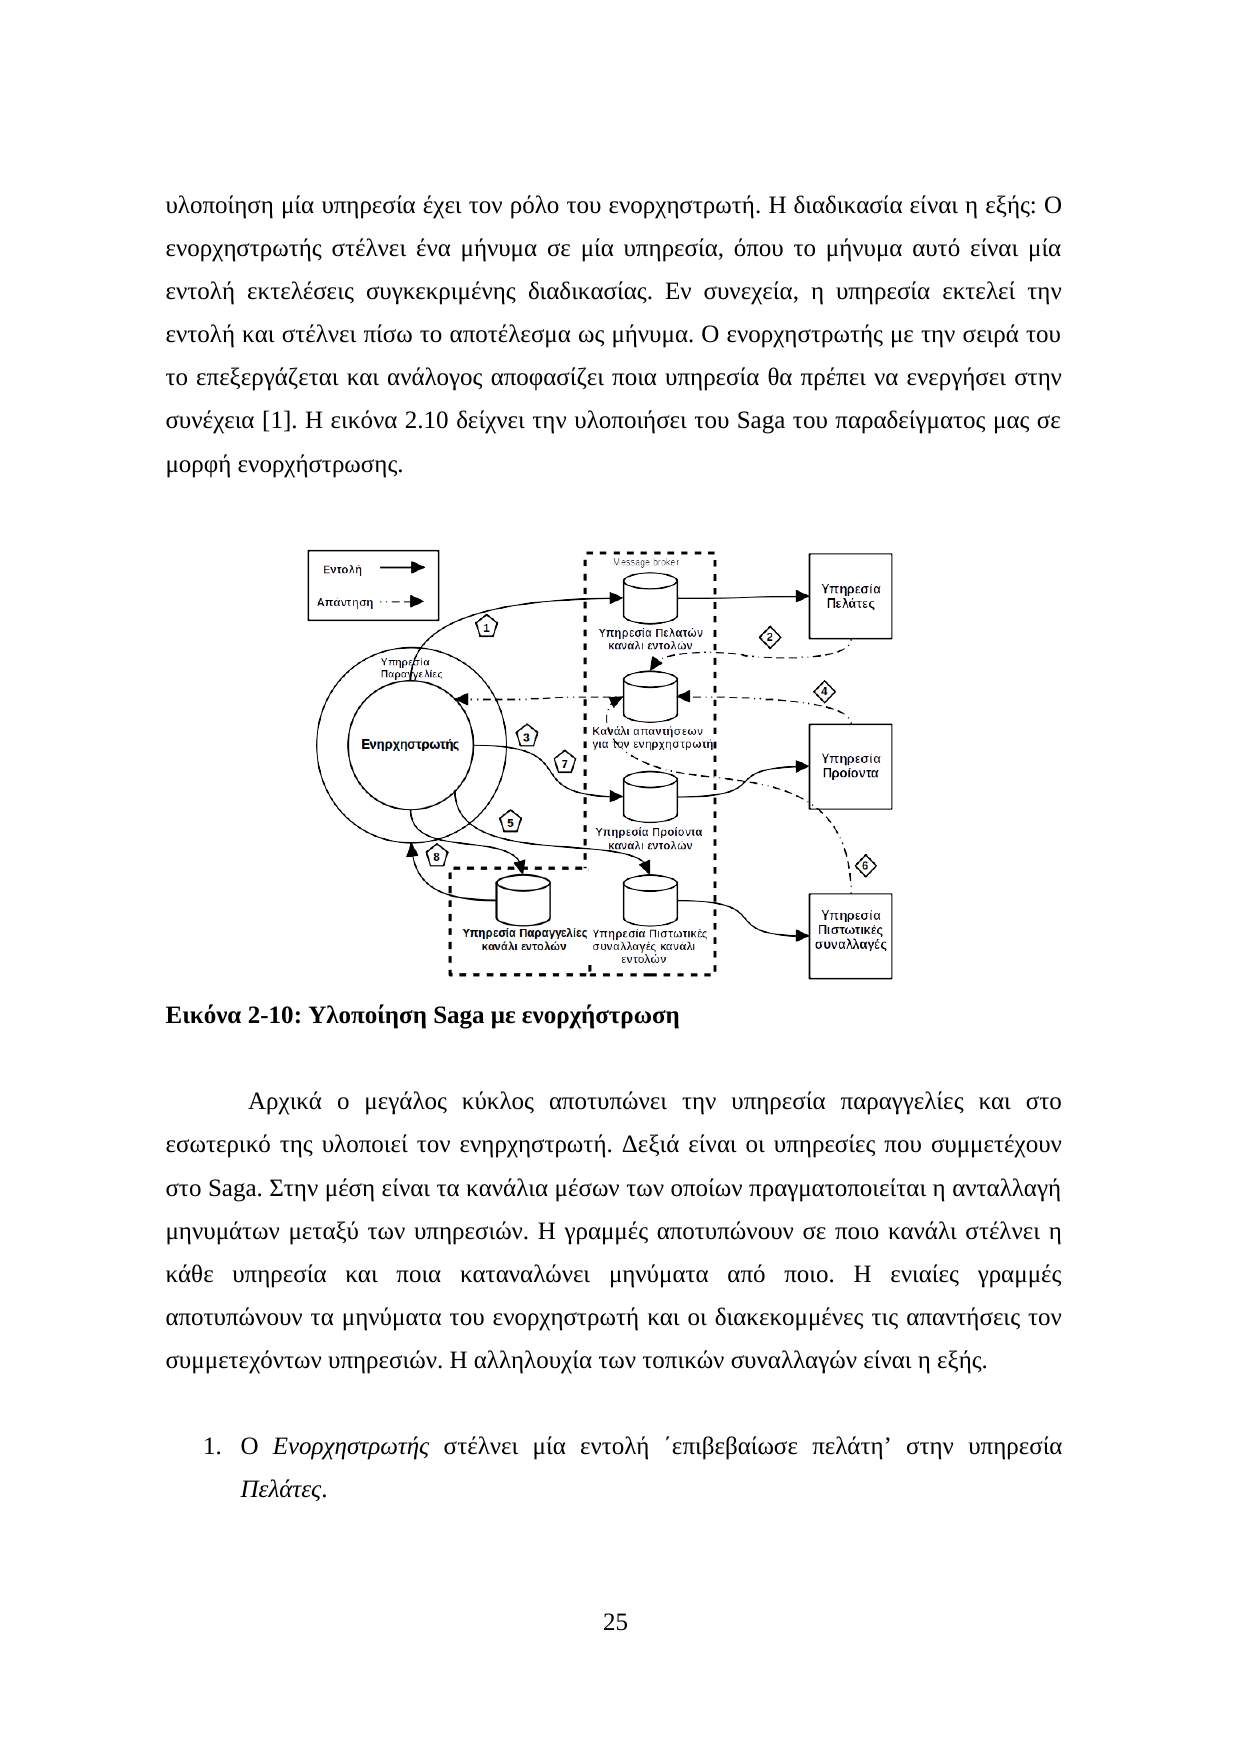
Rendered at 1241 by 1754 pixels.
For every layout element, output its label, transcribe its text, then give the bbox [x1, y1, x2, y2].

text Αρχικά ο μεγάλος κύκλος αποτυπώνει την υπηρεσία παραγγελίες και στο εσωτερικό της υλοποιεί τον ενηρχηστρωτή. Δεξιά είναι οι υπηρεσίες που συμμετέχουν στο Saga. Στην μέση είναι τα κανάλια μέσων των οποίων πραγματοποιείται η ανταλλαγή μηνυμάτων μεταξύ των υπηρεσιών. Η γραμμές αποτυπώνουν σε ποιο κανάλι στέλνει η κάθε υπηρεσία και ποια καταναλώνει μηνύματα από ποιο. Η ενιαίες γραμμές αποτυπώνουν τα μηνύματα του ενορχηστρωτή και οι διακεκομμένες τις απαντήσεις τον συμμετεχόντων υπηρεσιών. Η αλληλουχία των τοπικών συναλλαγών είναι η εξής. [165, 1086, 1063, 1374]
picture [165, 542, 1063, 986]
text υλοποίηση μία υπηρεσία έχει τον ρόλο του ενορχηστρωτή. Η διαδικασία είναι η εξής: Ο ενορχηστρωτής στέλνει ένα μήνυμα σε μία υπηρεσία, όπου το μήνυμα αυτό είναι μία εντολή εκτελέσεις συγκεκριμένης διαδικασίας. Εν συνεχεία, η υπηρεσία εκτελεί την εντολή και στέλνει πίσω το αποτέλεσμα ως μήνυμα. Ο ενορχηστρωτής με την σειρά του το επεξεργάζεται και ανάλογος αποφασίζει ποια υπηρεσία θα πρέπει να ενεργήσει στην συνέχεια [1]. Η εικόνα 2.10 δείχνει την υλοποιήσει του Saga του παραδείγματος μας σε μορφή ενορχήστρωσης. [165, 190, 1063, 477]
list Ο Ενορχηστρωτής στέλνει μία εντολή ΄επιβεβαίωσε πελάτη’ στην υπηρεσία Πελάτες. [203, 1431, 1063, 1503]
text Εικόνα 2-10: Υλοποίηση Saga με ενορχήστρωση [165, 986, 1063, 1029]
